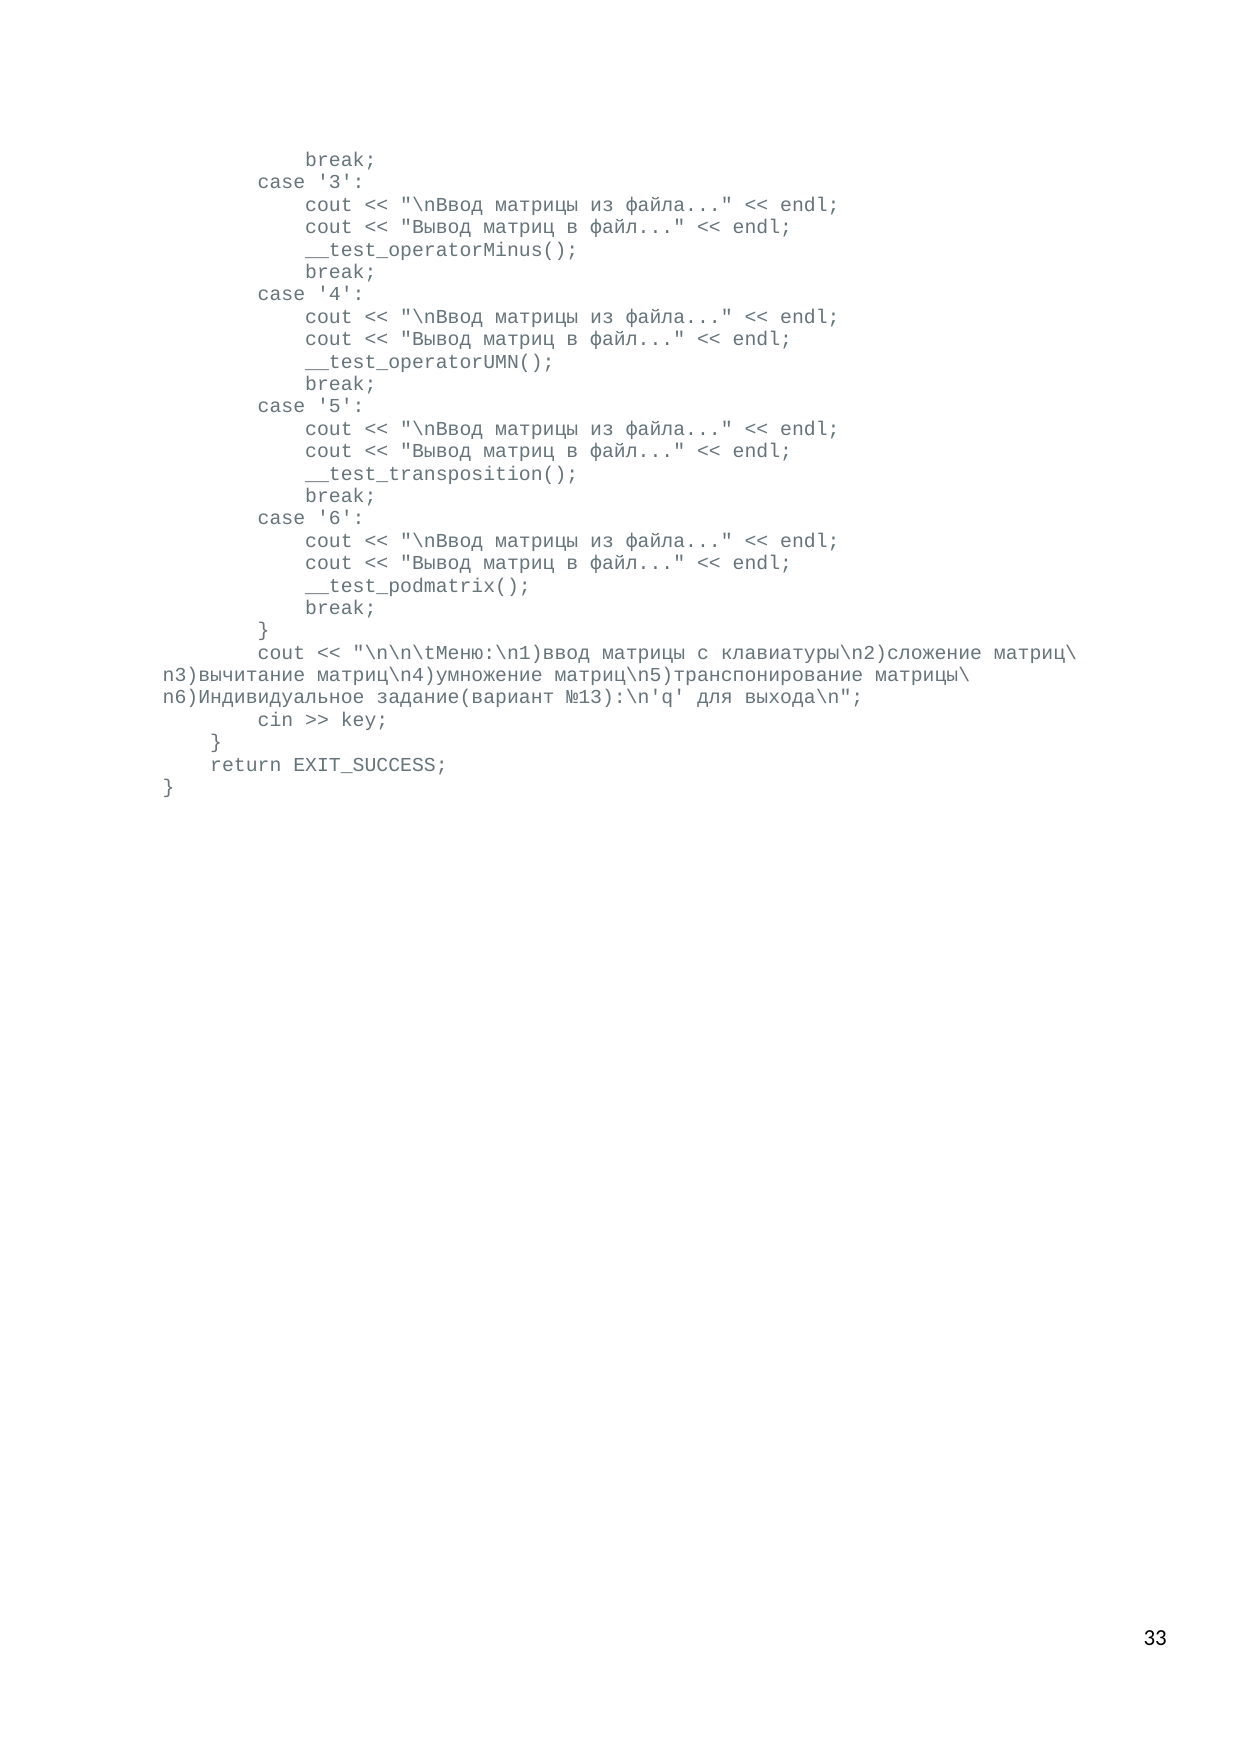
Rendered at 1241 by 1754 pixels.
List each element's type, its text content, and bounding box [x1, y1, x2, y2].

text cout << "\nВвод матрицы из файла..." << endl; [162, 307, 1166, 329]
text cout << "\nВвод матрицы из файла..." << endl; [162, 531, 1166, 553]
text cin >> key; [162, 710, 1166, 732]
text cout << "Вывод матриц в файл..." << endl; [162, 217, 1166, 239]
text case '3': [162, 172, 1166, 195]
text break; [162, 262, 1166, 284]
text return EXIT_SUCCESS; [162, 755, 1166, 777]
text } [162, 777, 1166, 799]
text break; [162, 486, 1166, 508]
text } [162, 620, 1166, 643]
text cout << "Вывод матриц в файл..." << endl; [162, 441, 1166, 463]
text __test_operatorUMN(); [162, 352, 1166, 374]
text cout << "\n\n\tМеню:\n1)ввод матрицы с клавиатуры\n2)сложение матриц\n3)вычитание матриц\n4)умножение матриц\n5)транспонирование матрицы\n6)Индивидуальное задание(вариант №13):\n'q' для выхода\n"; [162, 643, 1166, 710]
text break; [162, 150, 1166, 172]
text __test_podmatrix(); [162, 576, 1166, 598]
text __test_transposition(); [162, 463, 1166, 486]
text break; [162, 374, 1166, 396]
text __test_operatorMinus(); [162, 239, 1166, 262]
text case '4': [162, 284, 1166, 307]
text break; [162, 598, 1166, 620]
text case '5': [162, 396, 1166, 419]
text cout << "Вывод матриц в файл..." << endl; [162, 553, 1166, 576]
text cout << "\nВвод матрицы из файла..." << endl; [162, 195, 1166, 217]
text } [162, 732, 1166, 755]
text cout << "Вывод матриц в файл..." << endl; [162, 329, 1166, 352]
text cout << "\nВвод матрицы из файла..." << endl; [162, 419, 1166, 441]
text case '6': [162, 508, 1166, 531]
